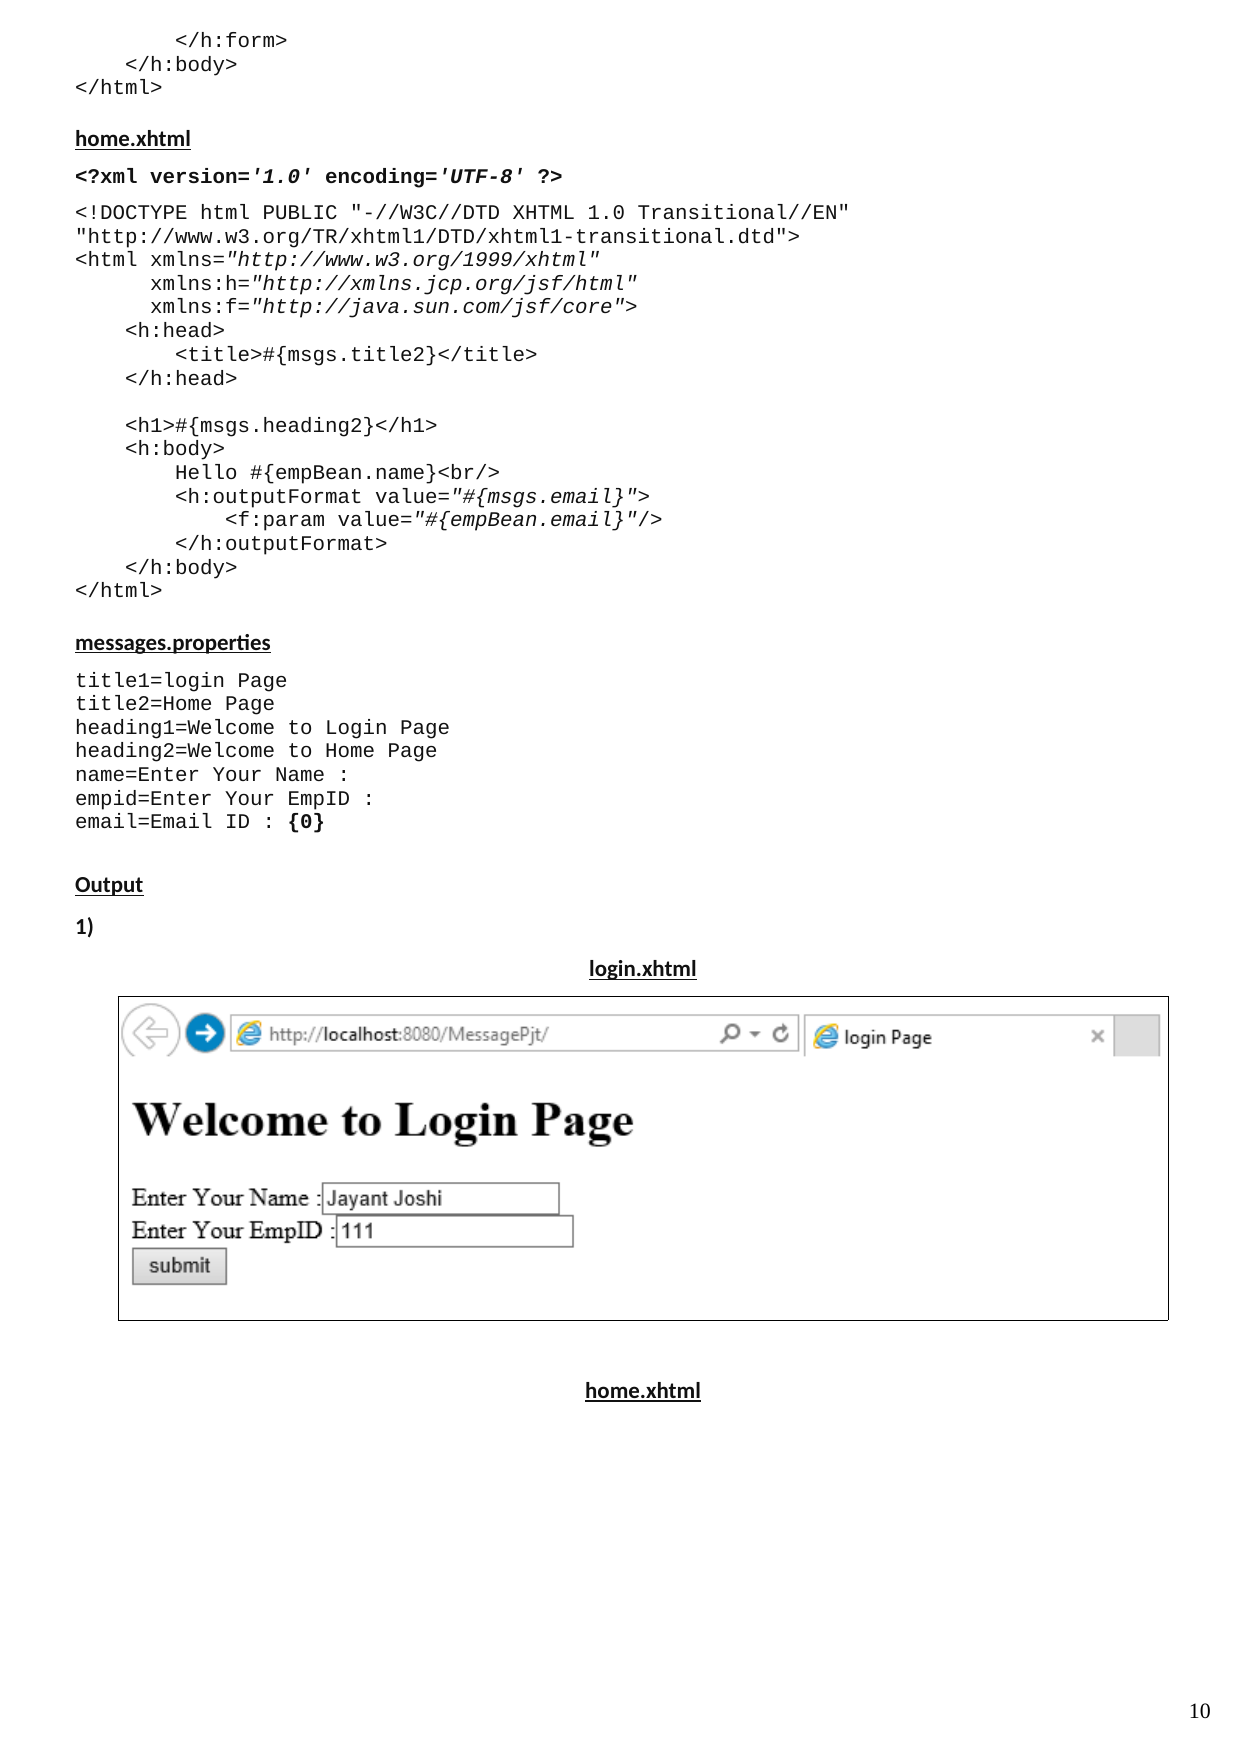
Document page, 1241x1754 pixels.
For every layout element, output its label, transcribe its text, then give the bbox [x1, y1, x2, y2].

text <h:head> [75, 320, 1211, 344]
text <?xml version='1.0' encoding='UTF-8' ?> [75, 167, 1211, 190]
text login.xhtml [75, 954, 1211, 982]
text </h:outputFormat> [75, 533, 1211, 557]
text heading1=Welcome to Login Page [75, 717, 1211, 741]
text <f:param value="#{empBean.email}"/> [75, 509, 1211, 533]
text <html xmlns="http://www.w3.org/1999/xhtml" [75, 249, 1211, 273]
text Output [75, 871, 1211, 898]
text empid=Enter Your EmpID : [75, 788, 1211, 811]
text <h:outputFormat value="#{msgs.email}"> [75, 486, 1211, 509]
text email=Email ID : {0} [75, 811, 1211, 835]
text heading2=Welcome to Home Page [75, 741, 1211, 764]
text </html> [75, 77, 1211, 101]
text <title>#{msgs.title2}</title> [75, 344, 1211, 367]
text </h:form> [75, 30, 1211, 54]
text home.xhtml [75, 1376, 1211, 1404]
text <h:body> [75, 438, 1211, 462]
text home.xhtml [75, 124, 1211, 153]
text </html> [75, 580, 1211, 604]
text 1) [75, 912, 1211, 941]
text name=Enter Your Name : [75, 764, 1211, 788]
text <!DOCTYPE html PUBLIC "-//W3C//DTD XHTML 1.0 Transitional//EN" "http://www.w3.org/TR/xhtml1/DTD/xhtml1-transitional.dtd"> [75, 202, 1211, 249]
text </h:head> [75, 367, 1211, 391]
text messages.properties [75, 628, 1211, 656]
text <h1>#{msgs.heading2}</h1> [75, 415, 1211, 438]
text Hello #{empBean.name}<br/> [75, 462, 1211, 486]
text title2=Home Page [75, 693, 1211, 717]
text xmlns:f="http://java.sun.com/jsf/core"> [75, 297, 1211, 320]
text </h:body> [75, 557, 1211, 580]
text </h:body> [75, 54, 1211, 77]
text title1=login Page [75, 669, 1211, 693]
text xmlns:h="http://xmlns.jcp.org/jsf/html" [75, 273, 1211, 297]
